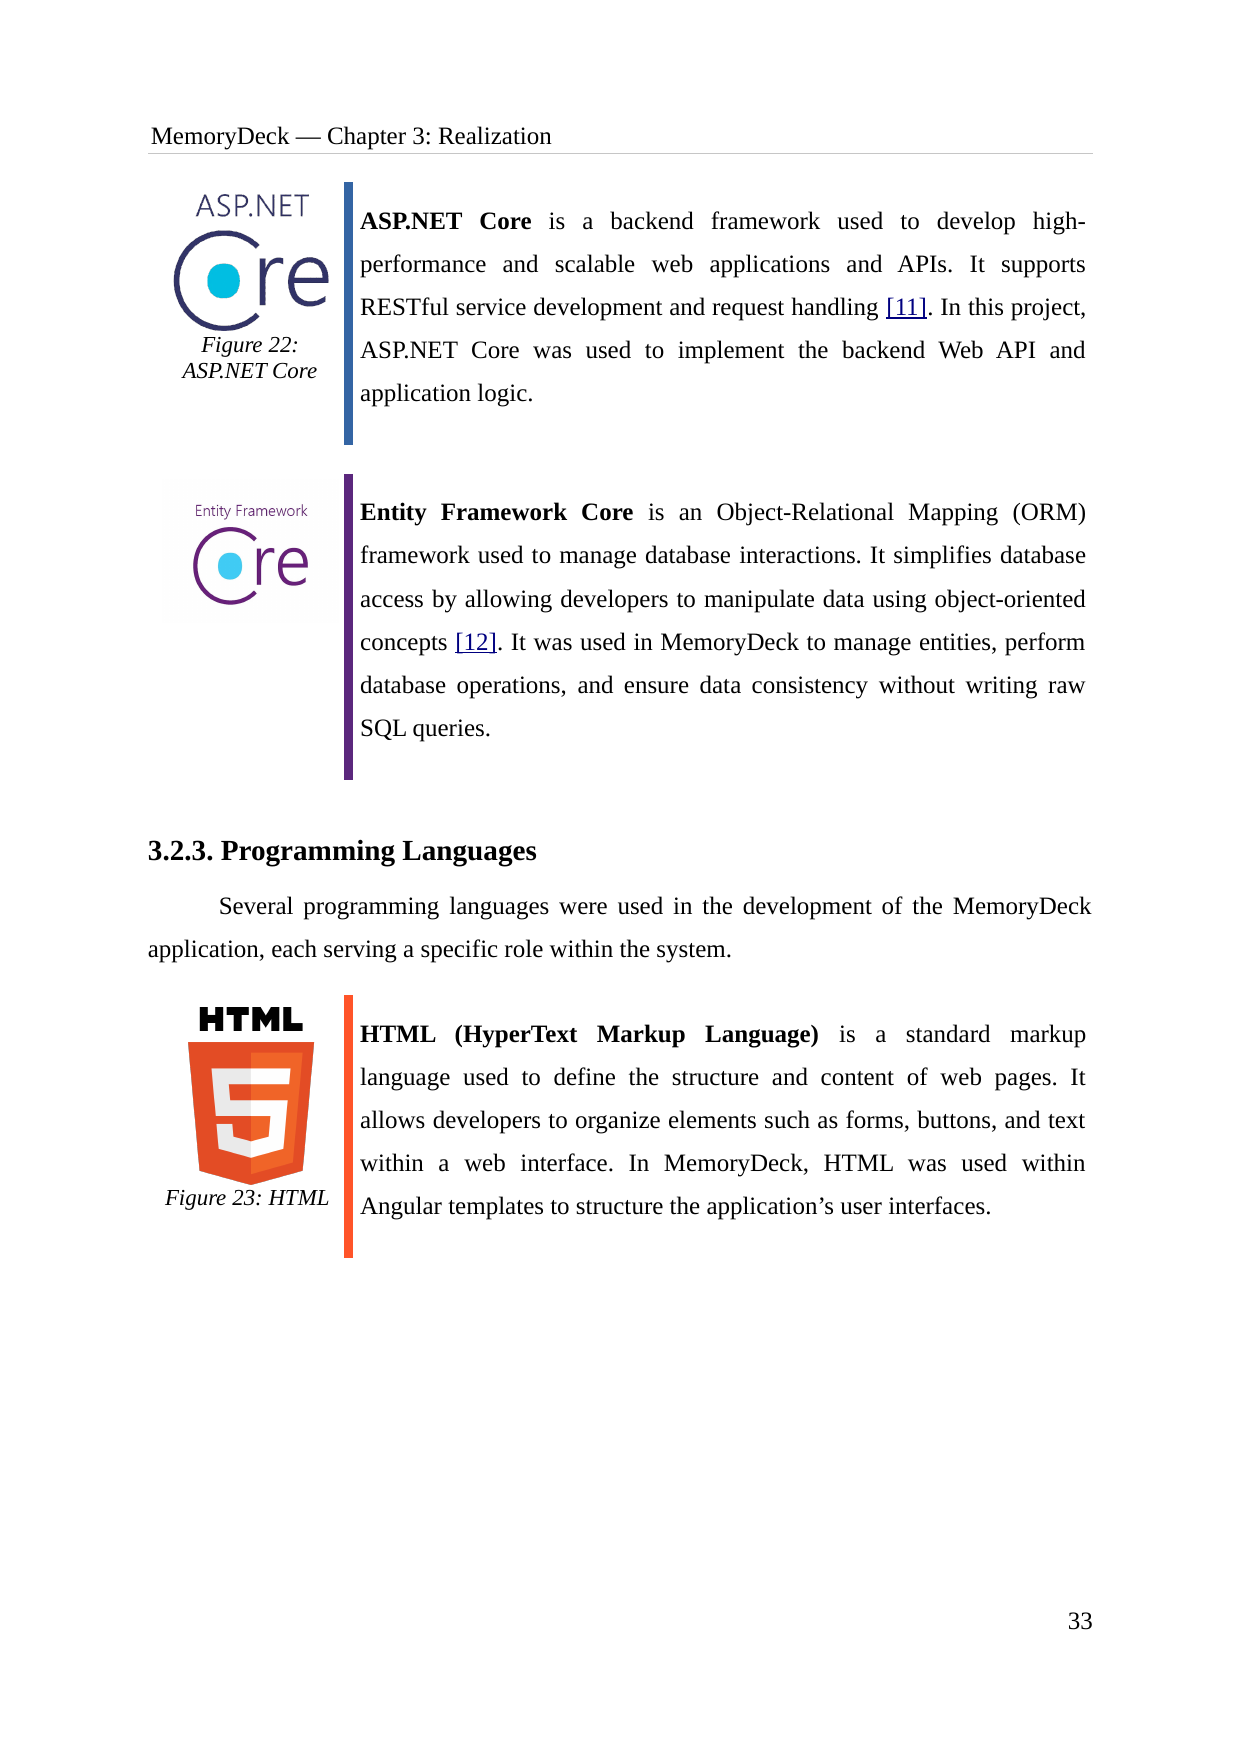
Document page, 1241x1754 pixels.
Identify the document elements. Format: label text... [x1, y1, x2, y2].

table_header [148, 474, 344, 780]
table_header HTML (HyperText Markup Language) is a standard markup language used to define the structure and content of web pages. It allows developers to organize elements such as forms, buttons, and text within a web interface. In MemoryDeck, HTML was used within Angular templates to structure the application’s user interfaces. [353, 995, 1093, 1258]
table_header Entity Framework Core is an Object-Relational Mapping (ORM) framework used to manage database interactions. It simplifies database access by allowing developers to manipulate data using object-oriented concepts [12]. It was used in MemoryDeck to manage entities, perform database operations, and ensure data consistency without writing raw SQL queries. [353, 474, 1093, 780]
text Several programming languages were used in the development of the MemoryDeck application, each serving a specific role within the system. [148, 891, 1093, 963]
picture [162, 194, 340, 331]
picture [162, 479, 340, 623]
table_header [148, 182, 344, 445]
table_header ASP.NET Core is a backend framework used to develop high-performance and scalable web applications and APIs. It supports RESTful service development and request handling [11]. In this project, ASP.NET Core was used to implement the backend Web API and application logic. [353, 182, 1093, 445]
subtitle 3.2.3. Programming Languages [148, 833, 1093, 867]
picture [162, 1007, 340, 1185]
table_header [148, 995, 344, 1258]
